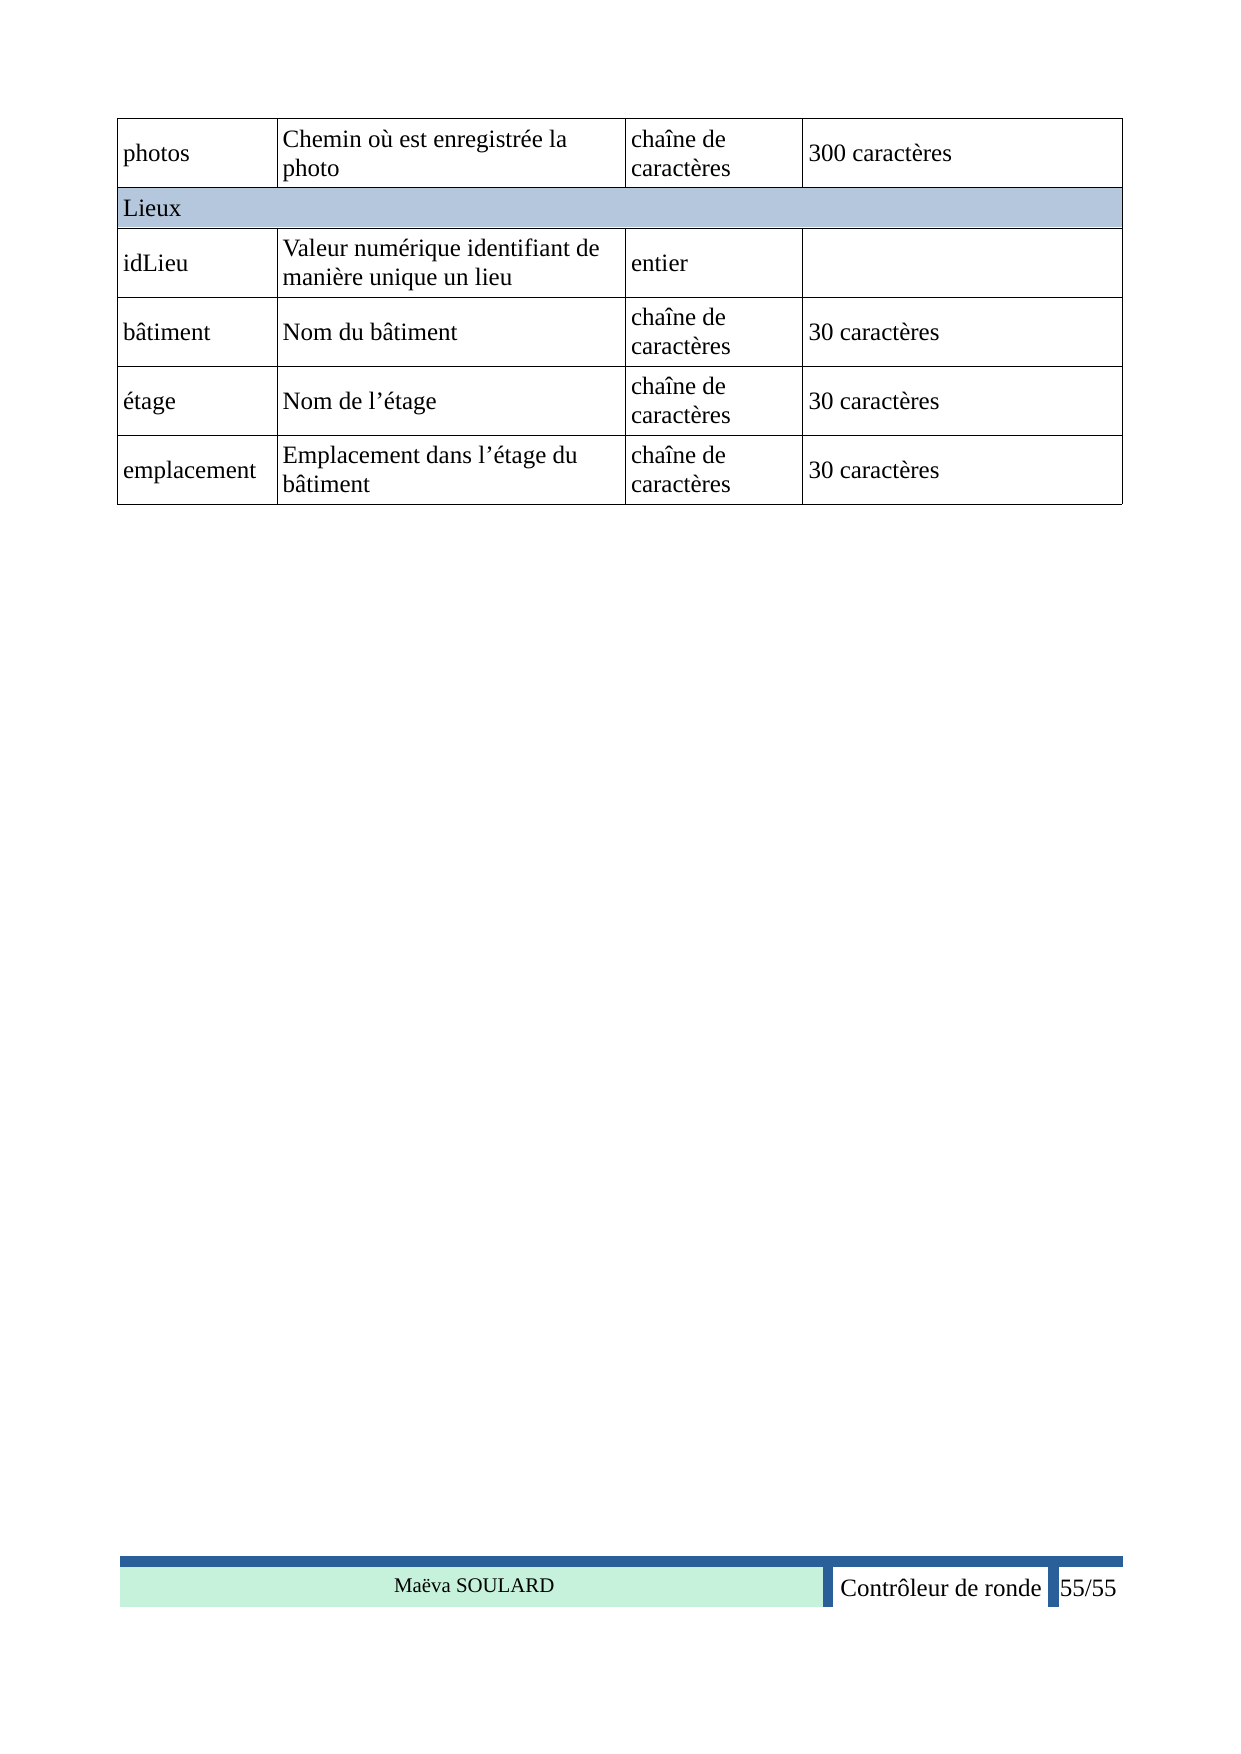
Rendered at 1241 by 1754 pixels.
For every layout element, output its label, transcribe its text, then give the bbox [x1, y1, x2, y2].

table_cell idLieu [118, 229, 277, 297]
table_cell chaîne de caractères [626, 367, 802, 435]
table_cell bâtiment [118, 298, 277, 366]
table_cell emplacement [118, 436, 277, 504]
table_cell 30 caractères [803, 298, 1122, 366]
table_cell 30 caractères [803, 436, 1122, 504]
table_cell Nom de l’étage [278, 367, 625, 435]
table_cell entier [626, 229, 802, 297]
table_cell 30 caractères [803, 367, 1122, 435]
table_cell 300 caractères [803, 119, 1122, 187]
table_cell Nom du bâtiment [278, 298, 625, 366]
table_cell Emplacement dans l’étage du bâtiment [278, 436, 625, 504]
table_cell [803, 229, 1122, 297]
table_cell Chemin où est enregistrée la photo [278, 119, 625, 187]
table_cell Lieux [118, 188, 1122, 227]
table_cell photos [118, 119, 277, 187]
table_cell chaîne de caractères [626, 298, 802, 366]
table_cell chaîne de caractères [626, 436, 802, 504]
table_cell étage [118, 367, 277, 435]
table_cell chaîne de caractères [626, 119, 802, 187]
table_cell Valeur numérique identifiant de manière unique un lieu [278, 229, 625, 297]
